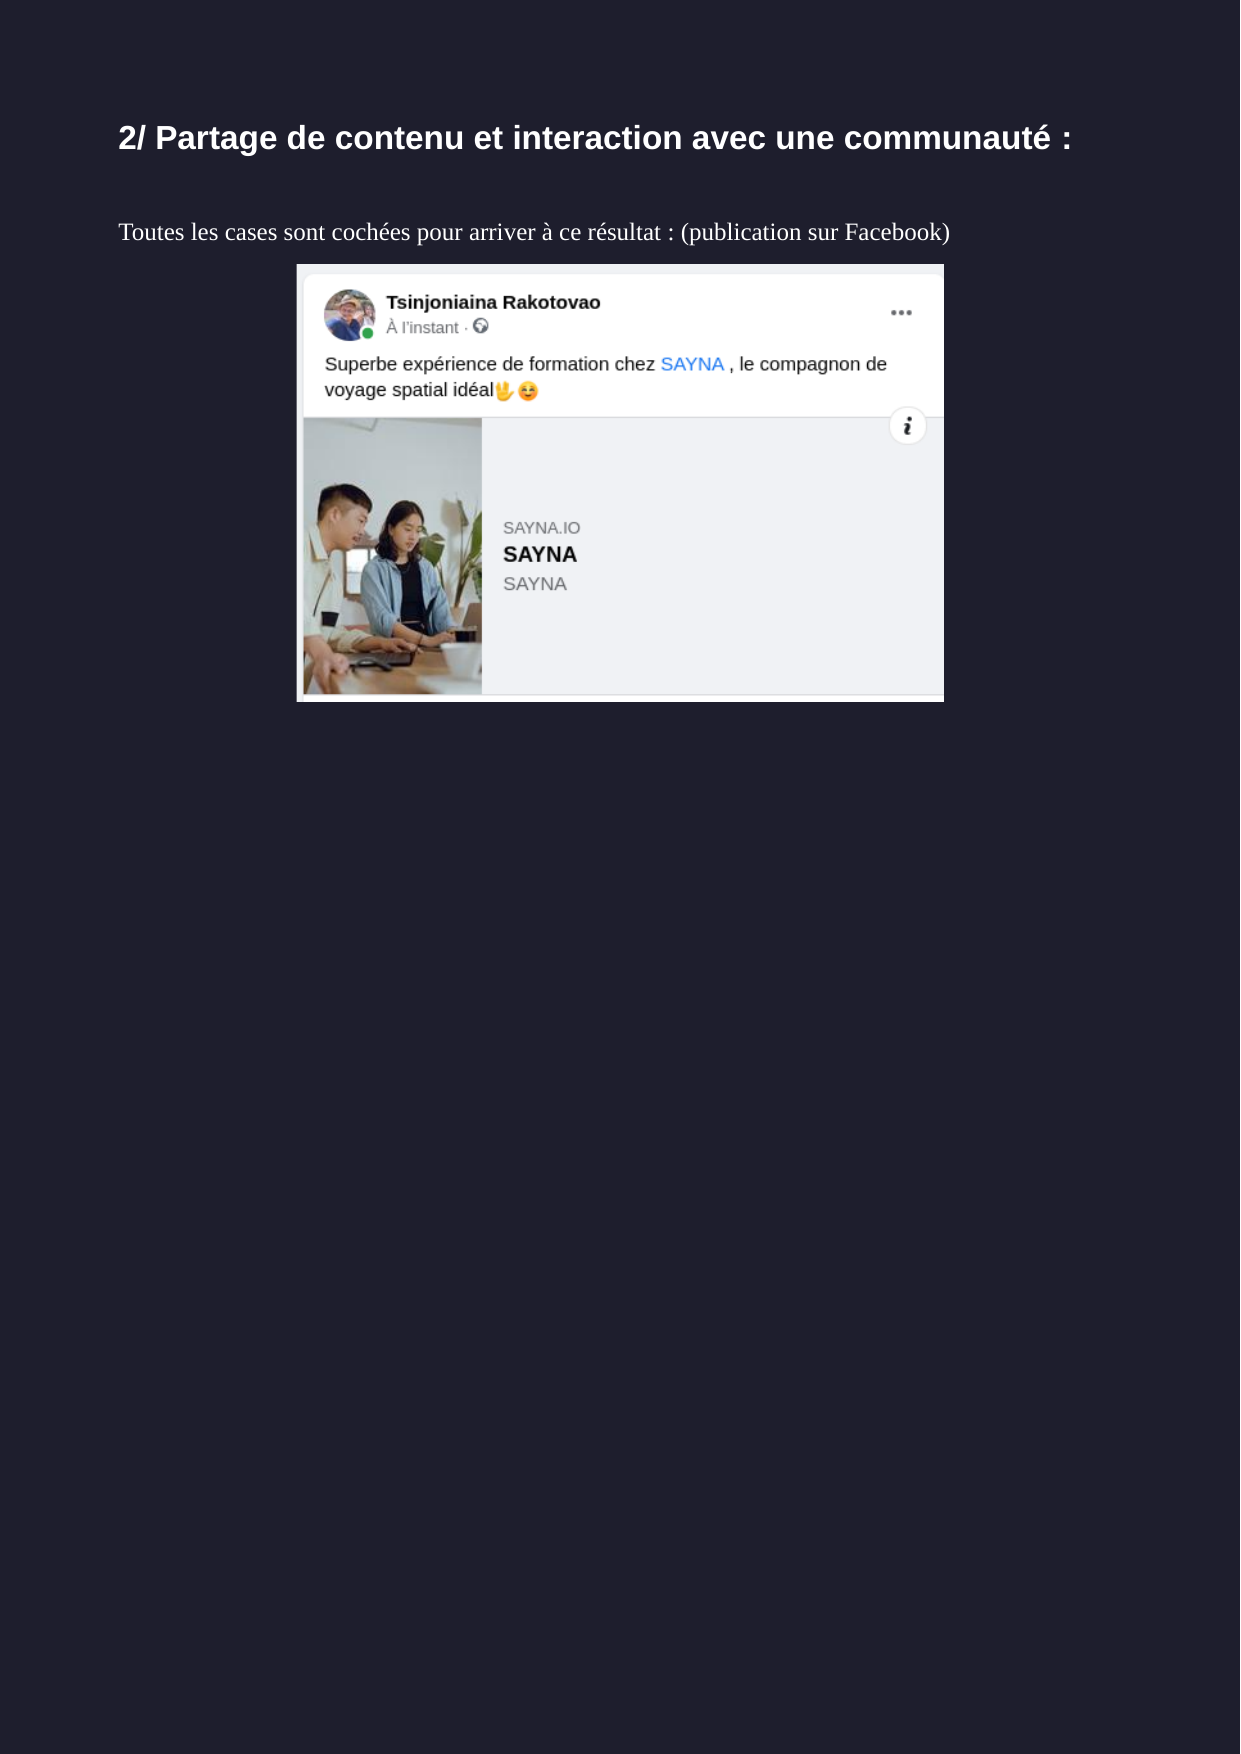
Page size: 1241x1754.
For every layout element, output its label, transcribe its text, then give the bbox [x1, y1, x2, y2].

text Toutes les cases sont cochées pour arriver à ce résultat : (publication sur Facebook) [118, 217, 1122, 245]
subtitle 2/ Partage de contenu et interaction avec une communauté : [118, 118, 1122, 157]
picture [296, 264, 944, 702]
